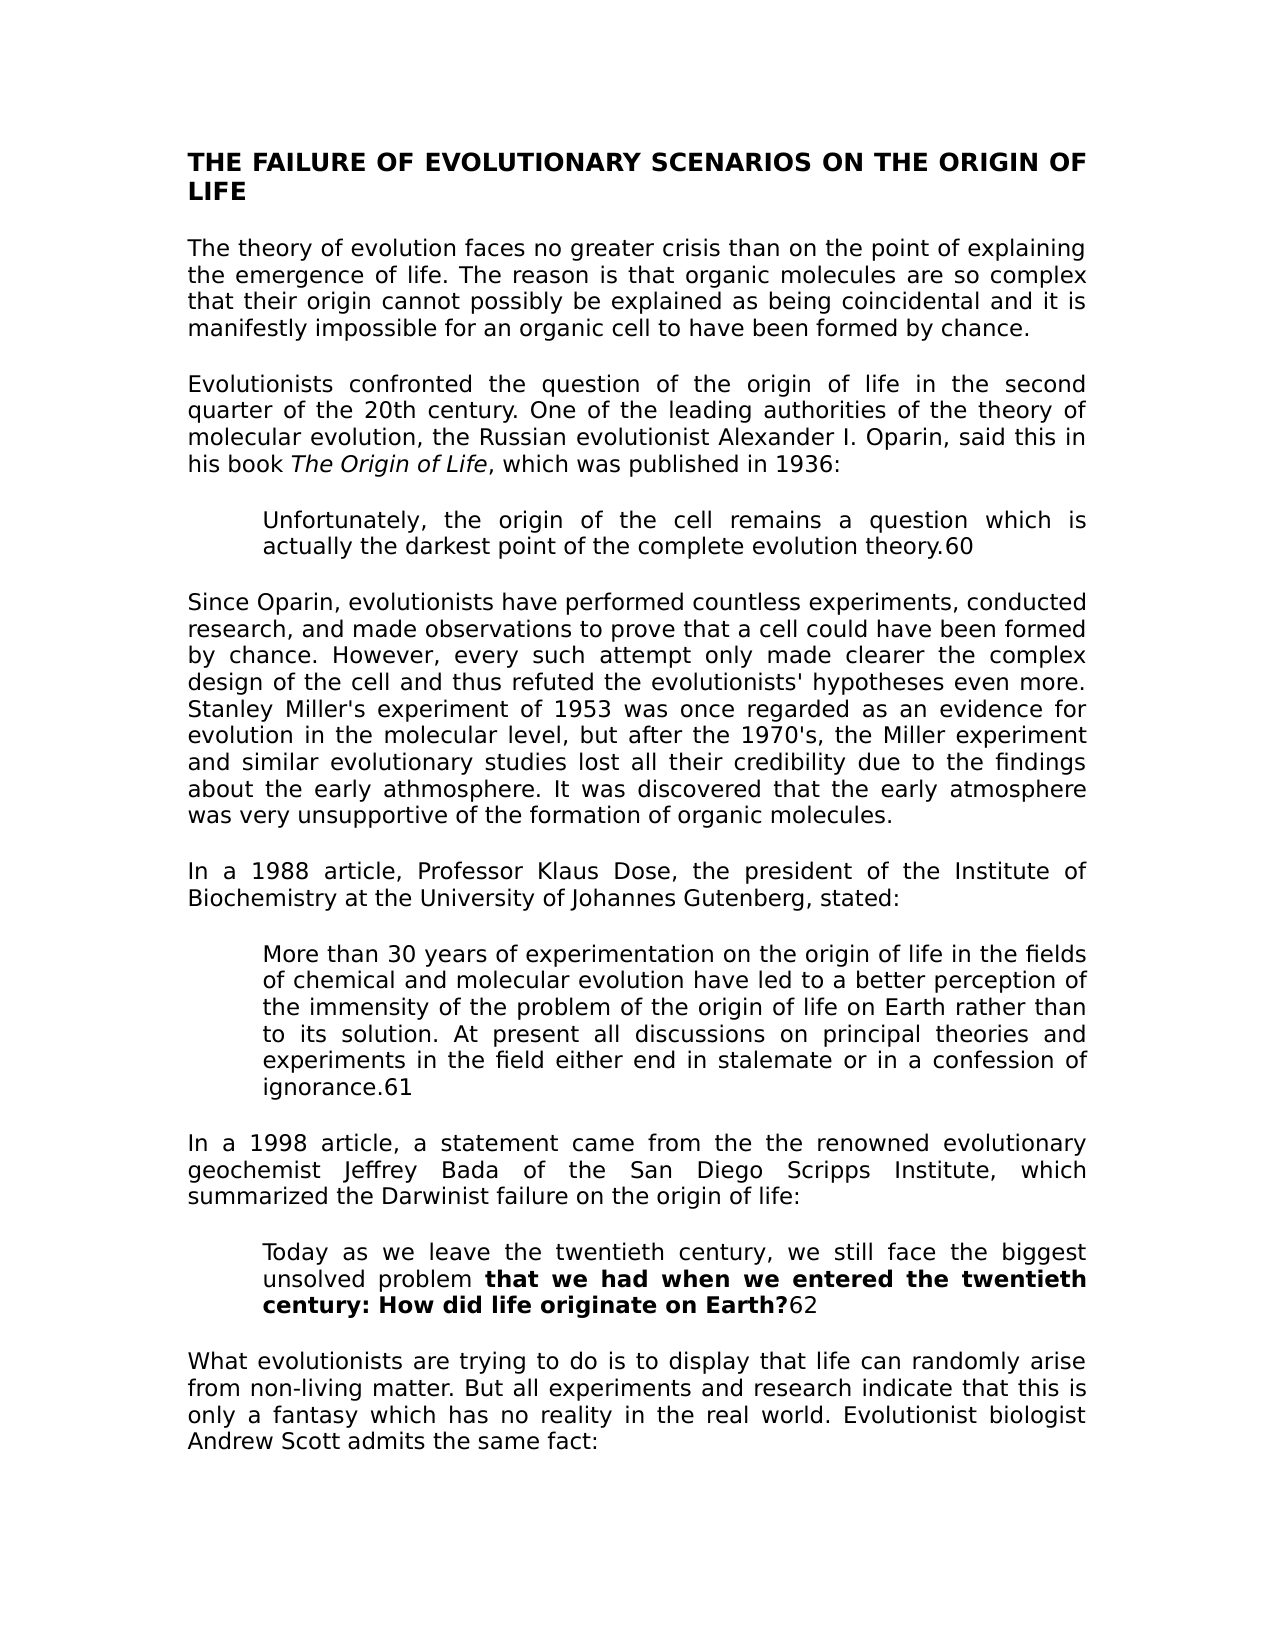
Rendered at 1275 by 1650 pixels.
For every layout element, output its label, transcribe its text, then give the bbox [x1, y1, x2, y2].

text Unfortunately, the origin of the cell remains a question which is actually the darkest point of the complete evolution theory.60 [262, 507, 1088, 560]
text What evolutionists are trying to do is to display that life can randomly arise from non-living matter. But all experiments and research indicate that this is only a fantasy which has no reality in the real world. Evolutionist biologist Andrew Scott admits the same fact: [187, 1348, 1088, 1455]
text Since Oparin, evolutionists have performed countless experiments, conducted research, and made observations to prove that a cell could have been formed by chance. However, every such attempt only made clearer the complex design of the cell and thus refuted the evolutionists' hypotheses even more. Stanley Miller's experiment of 1953 was once regarded as an evidence for evolution in the molecular level, but after the 1970's, the Miller experiment and similar evolutionary studies lost all their credibility due to the findings about the early athmosphere. It was discovered that the early atmosphere was very unsupportive of the formation of organic molecules. [187, 589, 1088, 829]
text In a 1998 article, a statement came from the the renowned evolutionary geochemist Jeffrey Bada of the San Diego Scripps Institute, which summarized the Darwinist failure on the origin of life: [187, 1130, 1088, 1210]
text In a 1988 article, Professor Klaus Dose, the president of the Institute of Biochemistry at the University of Johannes Gutenberg, stated: [187, 858, 1088, 912]
text The theory of evolution faces no greater crisis than on the point of explaining the emergence of life. The reason is that organic molecules are so complex that their origin cannot possibly be explained as being coincidental and it is manifestly impossible for an organic cell to have been formed by chance. [187, 235, 1088, 342]
text More than 30 years of experimentation on the origin of life in the fields of chemical and molecular evolution have led to a better perception of the immensity of the problem of the origin of life on Earth rather than to its solution. At present all discussions on principal theories and experiments in the field either end in stalemate or in a confession of ignorance.61 [262, 941, 1088, 1101]
text The Failure of Evolutionary Scenarios on the Origin of Life [187, 148, 1088, 206]
text Today as we leave the twentieth century, we still face the biggest unsolved problem that we had when we entered the twentieth century: How did life originate on Earth?62 [262, 1239, 1088, 1319]
text Evolutionists confronted the question of the origin of life in the second quarter of the 20th century. One of the leading authorities of the theory of molecular evolution, the Russian evolutionist Alexander I. Oparin, said this in his book The Origin of Life, which was published in 1936: [187, 371, 1088, 478]
